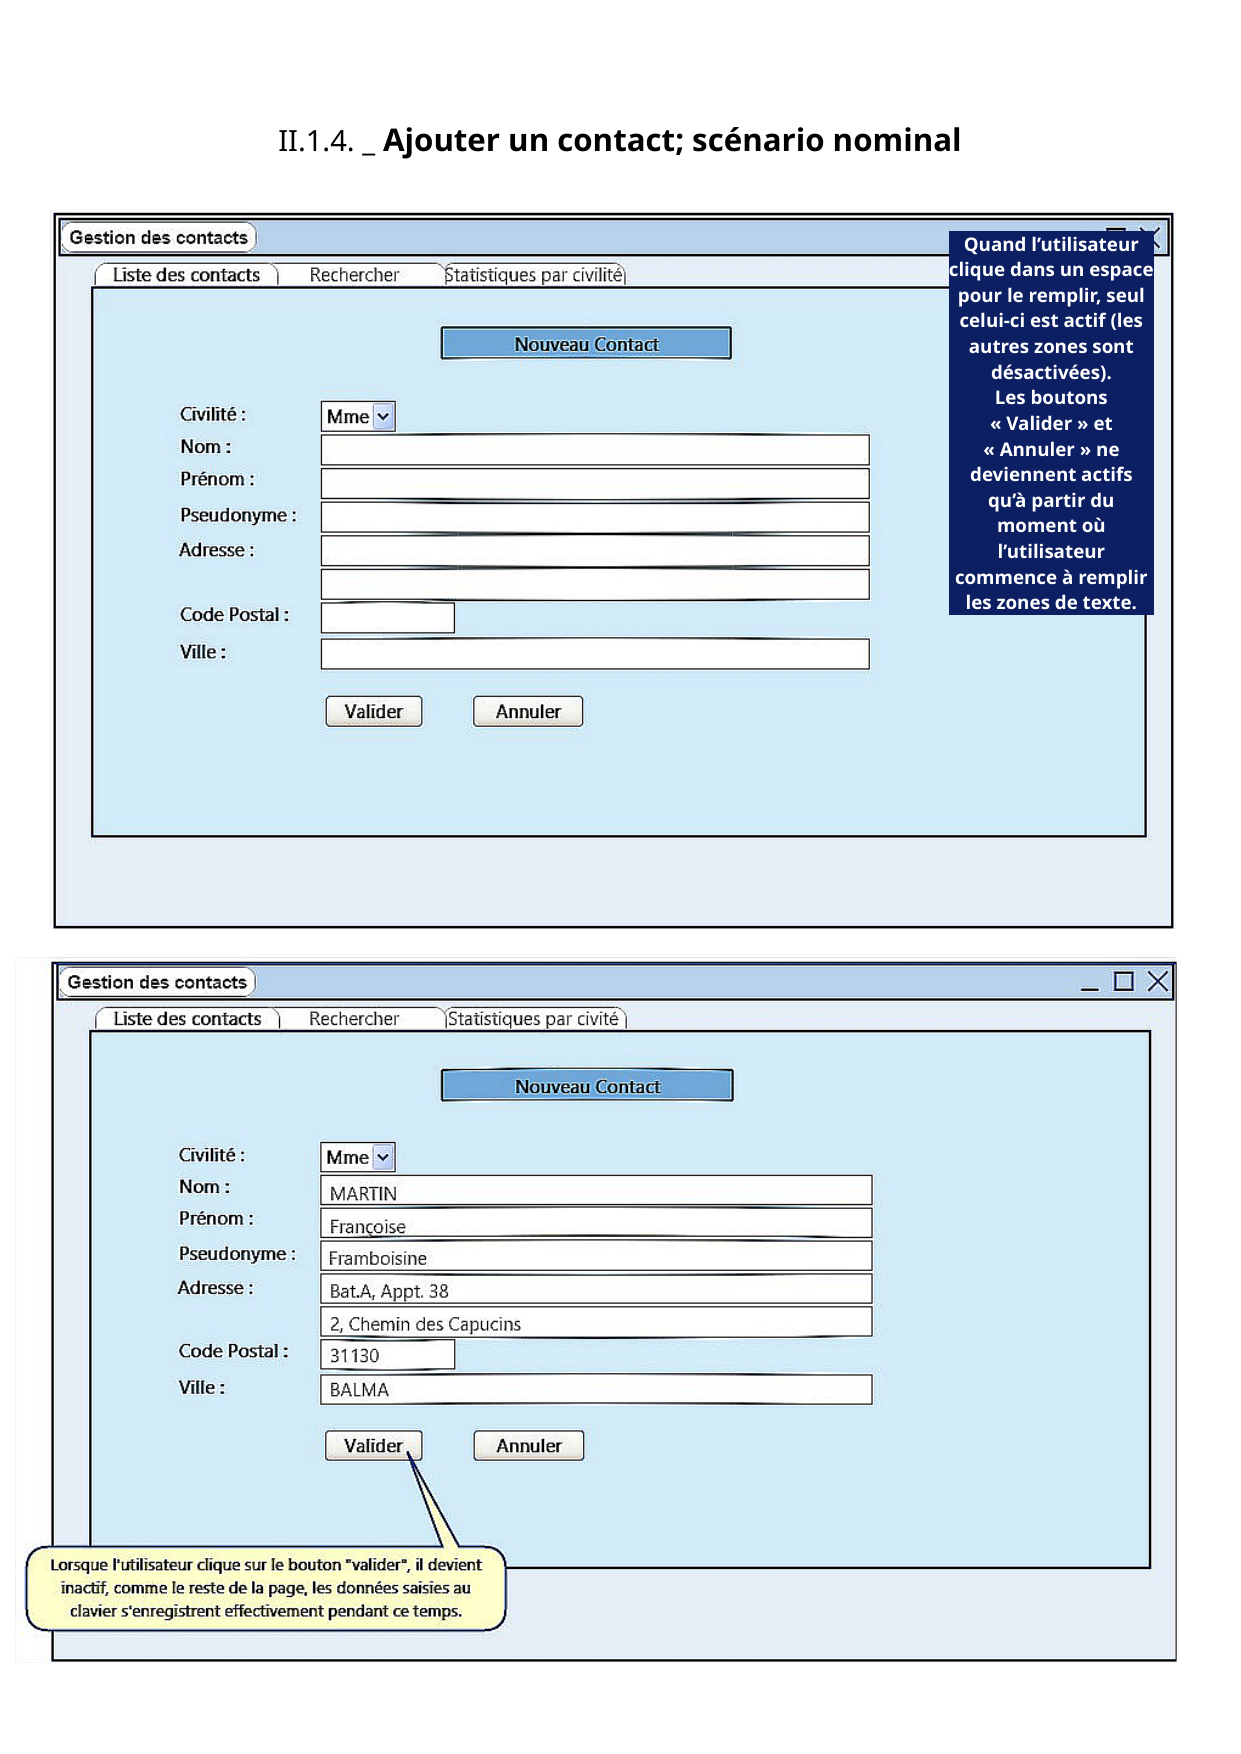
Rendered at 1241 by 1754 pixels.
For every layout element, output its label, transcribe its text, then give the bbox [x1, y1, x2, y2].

picture [15, 957, 1177, 1663]
subtitle II.1.4. _ Ajouter un contact; scénario nominal [118, 118, 1122, 161]
picture [50, 209, 1177, 929]
